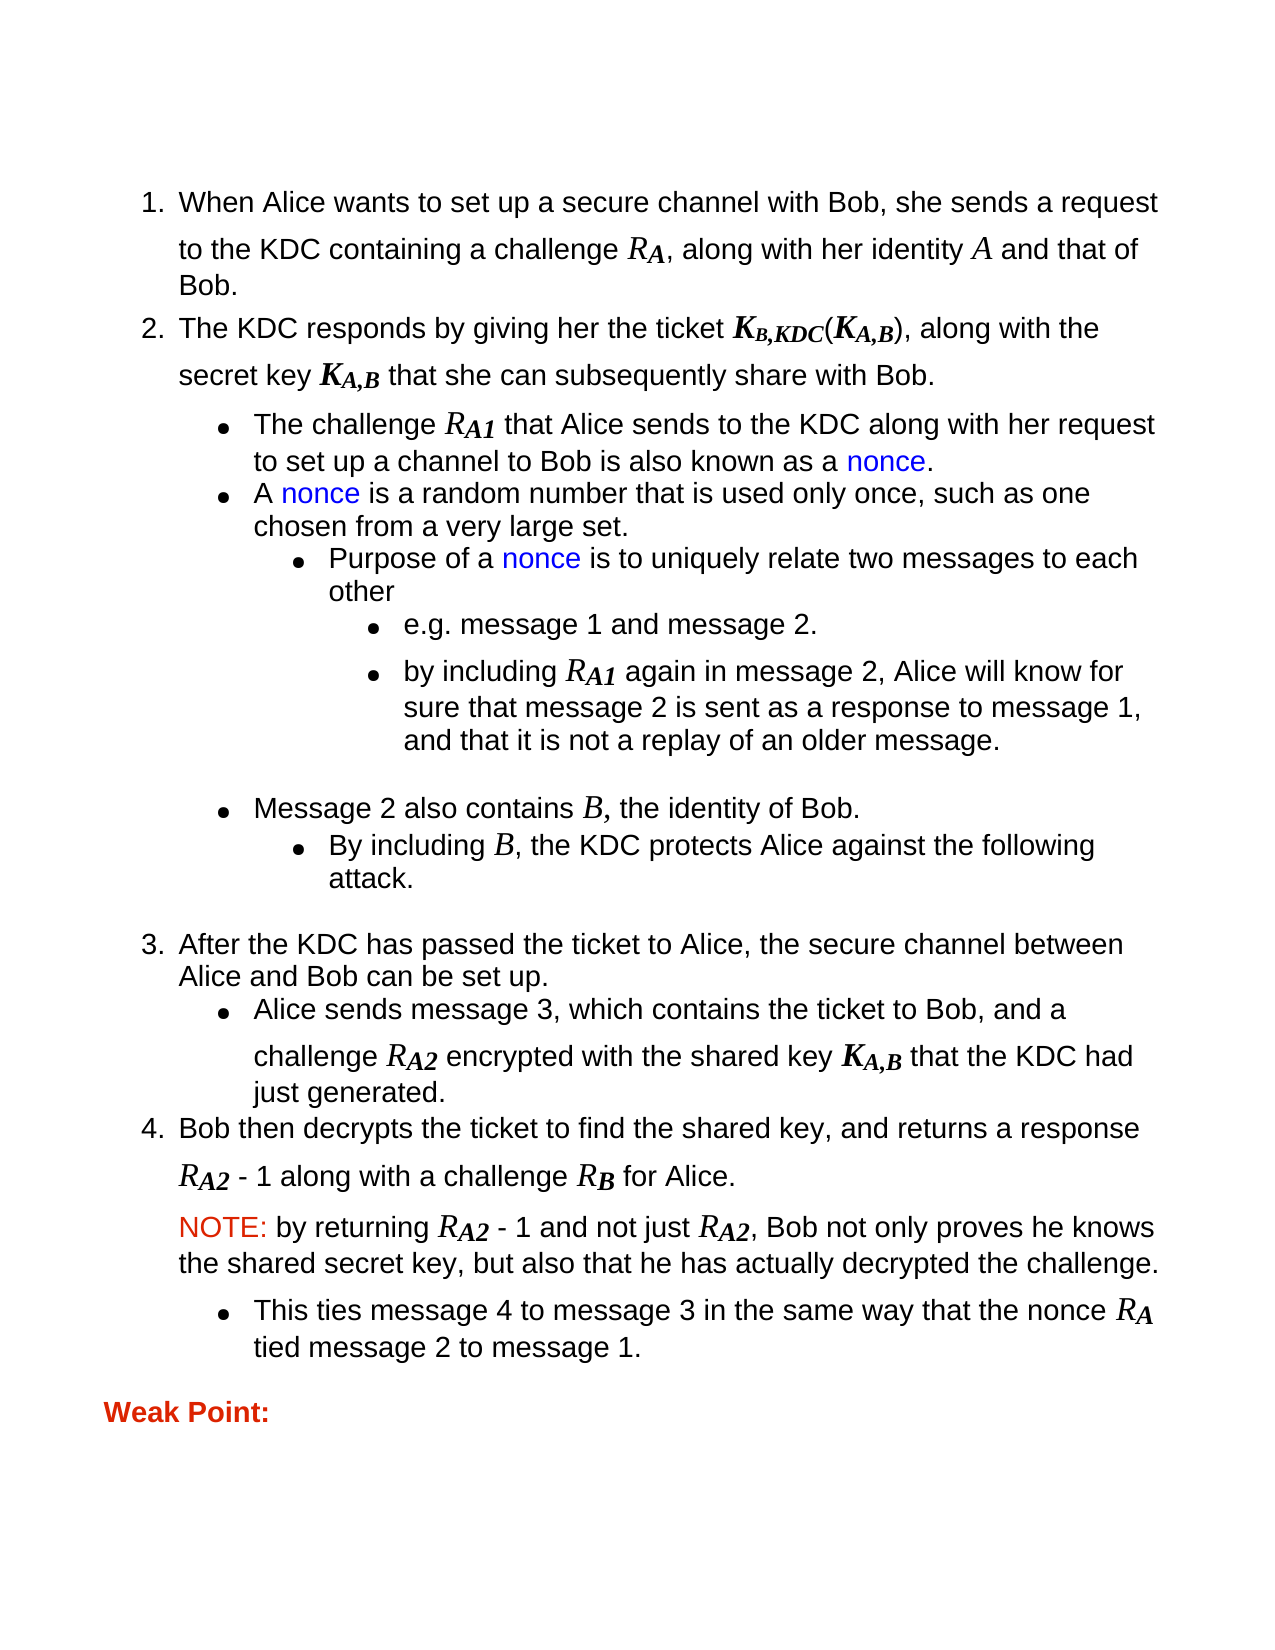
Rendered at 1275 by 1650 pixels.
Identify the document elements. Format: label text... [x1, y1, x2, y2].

list Purpose of a nonce is to uniquely relate two messages to each other [291, 542, 1172, 608]
list After the KDC has passed the ticket to Alice, the secure channel between Alice and Bob can be set up. [141, 928, 1172, 993]
list The KDC responds by giving her the ticket KB,KDC(KA,B), along with the secret key KA,B that she can subsequently share with Bob. [141, 302, 1172, 394]
list The challenge RA1 that Alice sends to the KDC along with her request to set up a channel to Bob is also known as a nonce. [216, 394, 1172, 477]
list Bob then decrypts the ticket to find the shared key, and returns a response RA2 - 1 along with a challenge RB for Alice. [141, 1109, 1172, 1196]
list When Alice wants to set up a secure channel with Bob, she sends a request to the KDC containing a challenge RA, along with her identity A and that of Bob. [141, 186, 1172, 302]
text Weak Point: [103, 1396, 1172, 1428]
list Message 2 also contains B, the identity of Bob. [216, 789, 1172, 826]
list Alice sends message 3, which contains the ticket to Bob, and a challenge RA2 encrypted with the shared key KA,B that the KDC had just generated. [216, 993, 1172, 1109]
text NOTE: by returning RA2 - 1 and not just RA2, Bob not only proves he knows the shared secret key, but also that he has actually decrypted the challenge. [178, 1196, 1172, 1280]
list by including RA1 again in message 2, Alice will know for sure that message 2 is sent as a response to message 1, and that it is not a replay of an older message. [366, 640, 1172, 756]
list e.g. message 1 and message 2. [366, 608, 1172, 640]
list By including B, the KDC protects Alice against the following attack. [291, 826, 1172, 895]
list A nonce is a random number that is used only once, such as one chosen from a very large set. [216, 477, 1172, 542]
list This ties message 4 to message 3 in the same way that the nonce RA tied message 2 to message 1. [216, 1280, 1172, 1363]
